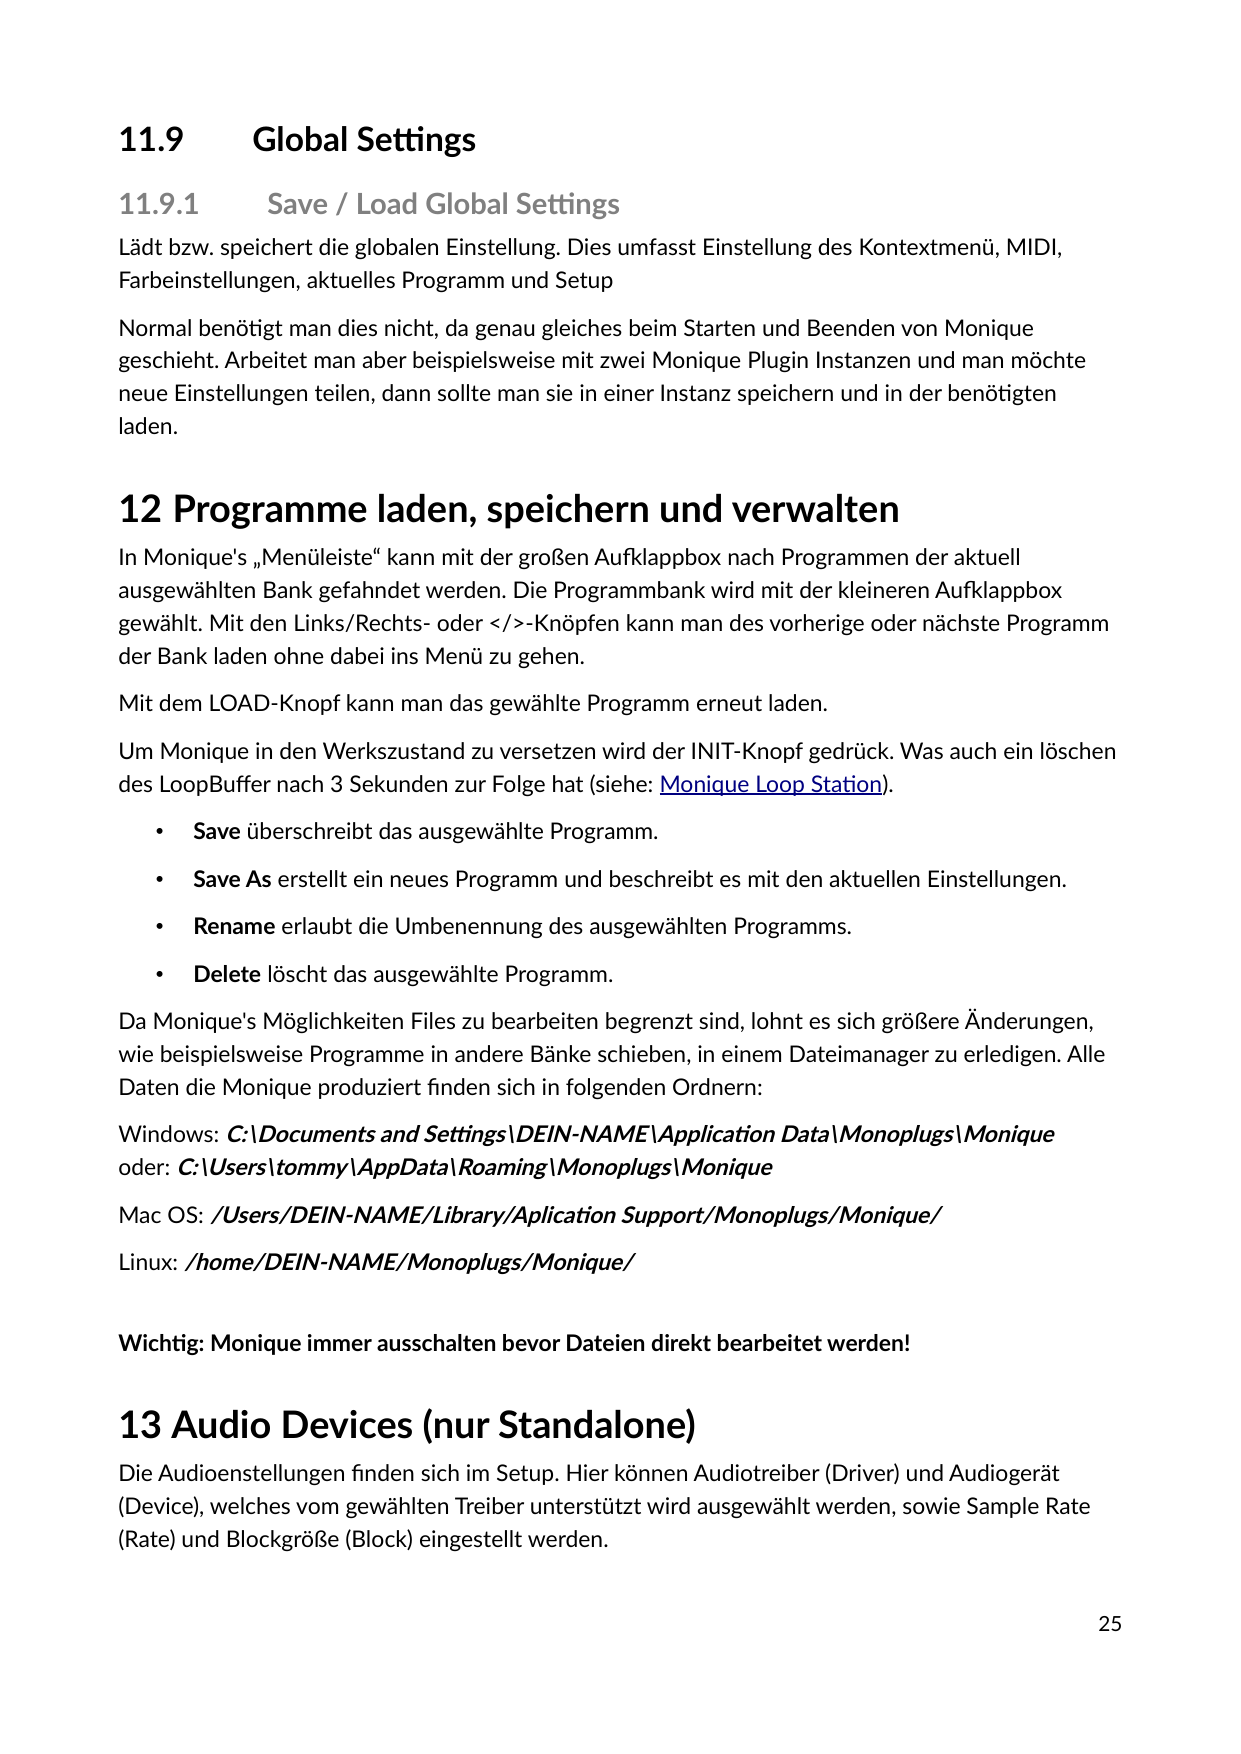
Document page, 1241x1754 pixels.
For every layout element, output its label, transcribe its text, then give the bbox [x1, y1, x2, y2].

text Mit dem LOAD-Knopf kann man das gewählte Programm erneut laden. [118, 689, 1122, 716]
text Um Monique in den Werkszustand zu versetzen wird der INIT-Knopf gedrück. Was auch ein löschen des LoopBuffer nach 3 Sekunden zur Folge hat (siehe: Monique Loop Station). [118, 736, 1122, 797]
text Lädt bzw. speichert die globalen Einstellung. Dies umfasst Einstellung des Kontextmenü, MIDI, Farbeinstellungen, aktuelles Programm und Setup [118, 233, 1122, 293]
list Delete löscht das ausgewählte Programm. [156, 959, 1122, 987]
text Wichtig: Monique immer ausschalten bevor Dateien direkt bearbeitet werden! [118, 1296, 1122, 1356]
list Rename erlaubt die Umbenennung des ausgewählten Programms. [156, 912, 1122, 939]
subtitle Audio Devices (nur Standalone) [118, 1401, 1122, 1447]
subtitle Programme laden, speichern und verwalten [118, 485, 1122, 530]
subtitle Global Settings [118, 118, 1122, 158]
text Da Monique's Möglichkeiten Files zu bearbeiten begrenzt sind, lohnt es sich größere Änderungen, wie beispielsweise Programme in andere Bänke schieben, in einem Dateimanager zu erledigen. Alle Daten die Monique produziert finden sich in folgenden Ordnern: [118, 1007, 1122, 1100]
text Linux: /home/DEIN-NAME/Monoplugs/Monique/ [118, 1248, 1122, 1276]
text Normal benötigt man dies nicht, da genau gleiches beim Starten und Beenden von Monique geschieht. Arbeitet man aber beispielsweise mit zwei Monique Plugin Instanzen und man möchte neue Einstellungen teilen, dann sollte man sie in einer Instanz speichern und in der benötigten laden. [118, 313, 1122, 440]
list Save überschreibt das ausgewählte Programm. [156, 817, 1122, 844]
text Windows: C:\Documents and Settings\DEIN-NAME\Application Data\Monoplugs\Monique oder: C:\Users\tommy\AppData\Roaming\Monoplugs\Monique [118, 1120, 1122, 1181]
text In Monique's „Menüleiste“ kann mit der großen Aufklappbox nach Programmen der aktuell ausgewählten Bank gefahndet werden. Die Programmbank wird mit der kleineren Aufklappbox gewählt. Mit den Links/Rechts- oder </>-Knöpfen kann man des vorherige oder nächste Programm der Bank laden ohne dabei ins Menü zu gehen. [118, 543, 1122, 669]
subtitle Save / Load Global Settings [118, 186, 1122, 221]
list Save As erstellt ein neues Programm und beschreibt es mit den aktuellen Einstellungen. [156, 864, 1122, 892]
text Mac OS: /Users/DEIN-NAME/Library/Aplication Support/Monoplugs/Monique/ [118, 1201, 1122, 1228]
text Die Audioenstellungen finden sich im Setup. Hier können Audiotreiber (Driver) und Audiogerät (Device), welches vom gewählten Treiber unterstützt wird ausgewählt werden, sowie Sample Rate (Rate) und Blockgröße (Block) eingestellt werden. [118, 1459, 1122, 1552]
